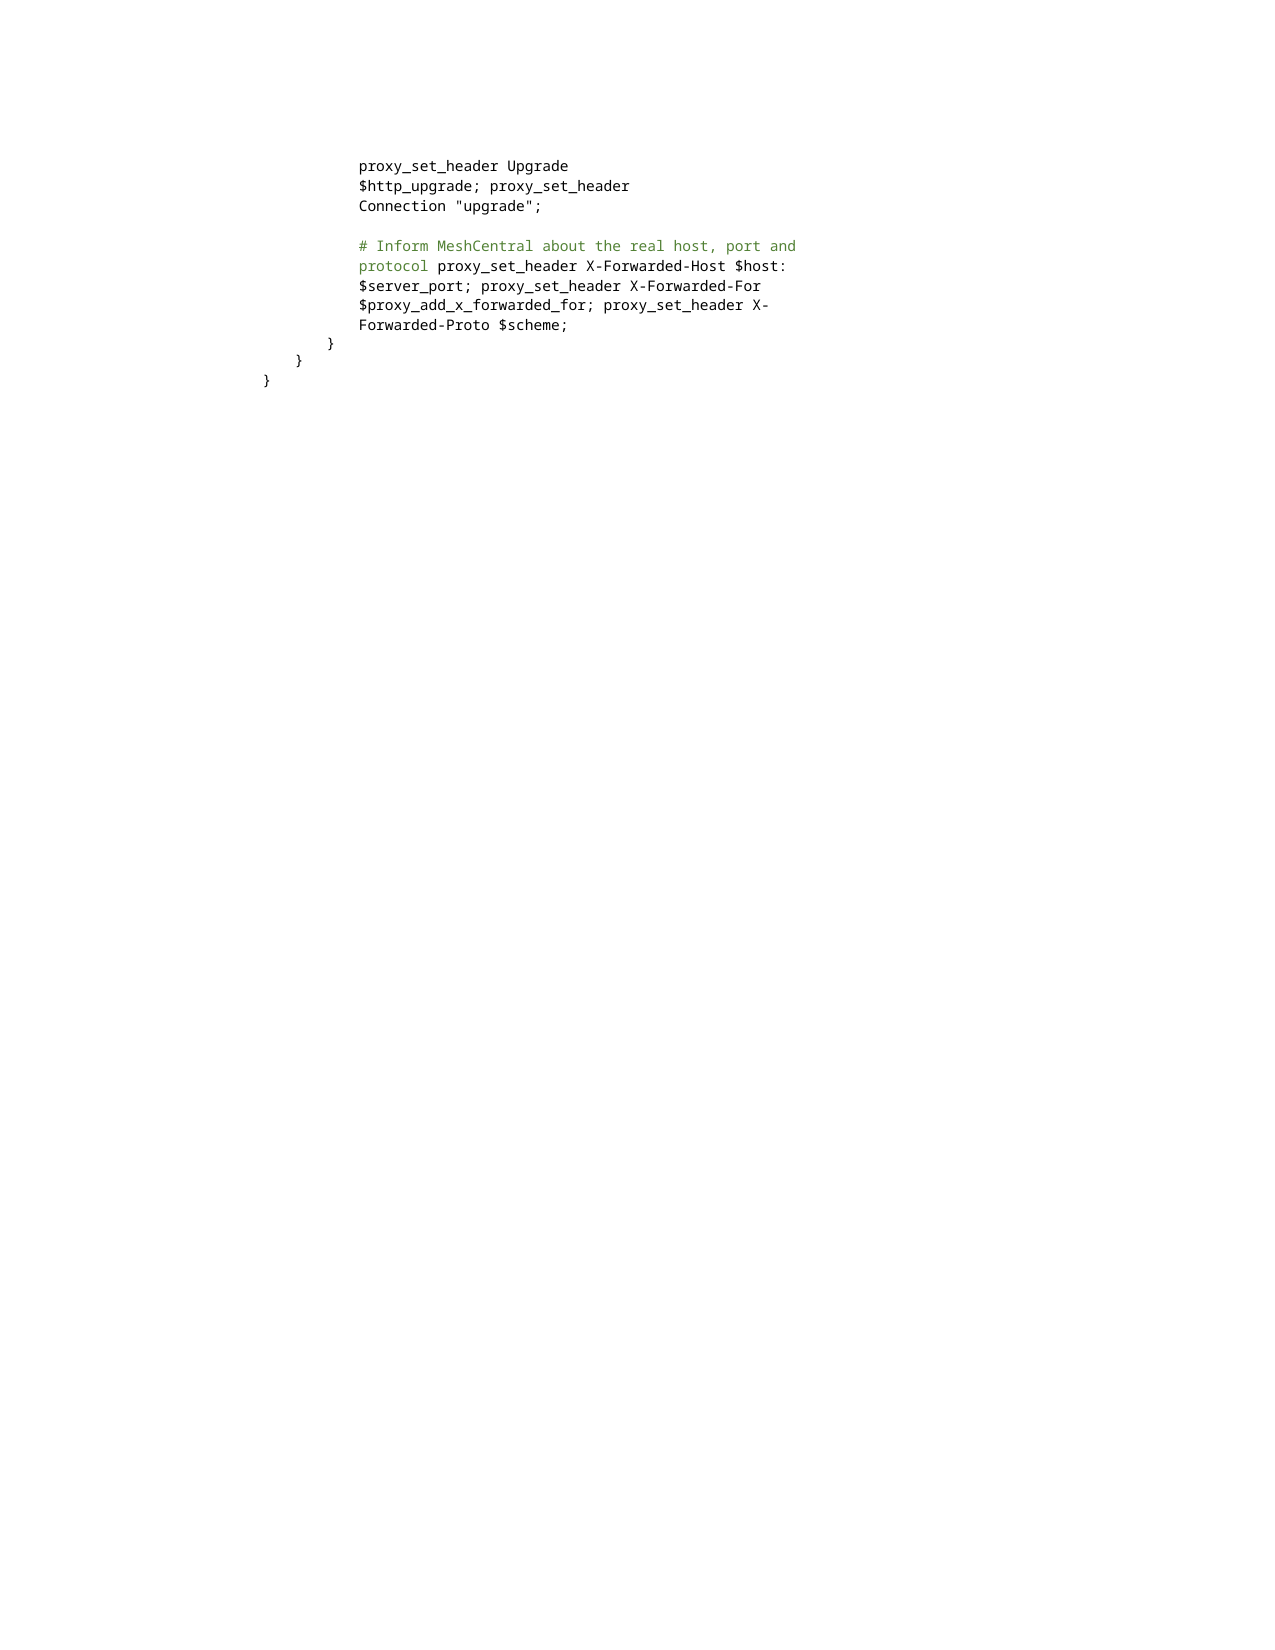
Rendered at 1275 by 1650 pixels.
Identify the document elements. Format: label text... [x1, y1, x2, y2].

text proxy_set_header Upgrade $http_upgrade; proxy_set_header Connection "upgrade"; [358, 156, 687, 216]
text } [294, 352, 1179, 369]
text } [262, 369, 1179, 389]
text } [326, 335, 1179, 352]
text # Inform MeshCentral about the real host, port and protocol proxy_set_header X-Forwarded-Host $host:$server_port; proxy_set_header X-Forwarded-For $proxy_add_x_forwarded_for; proxy_set_header X-Forwarded-Proto $scheme; [358, 236, 842, 335]
